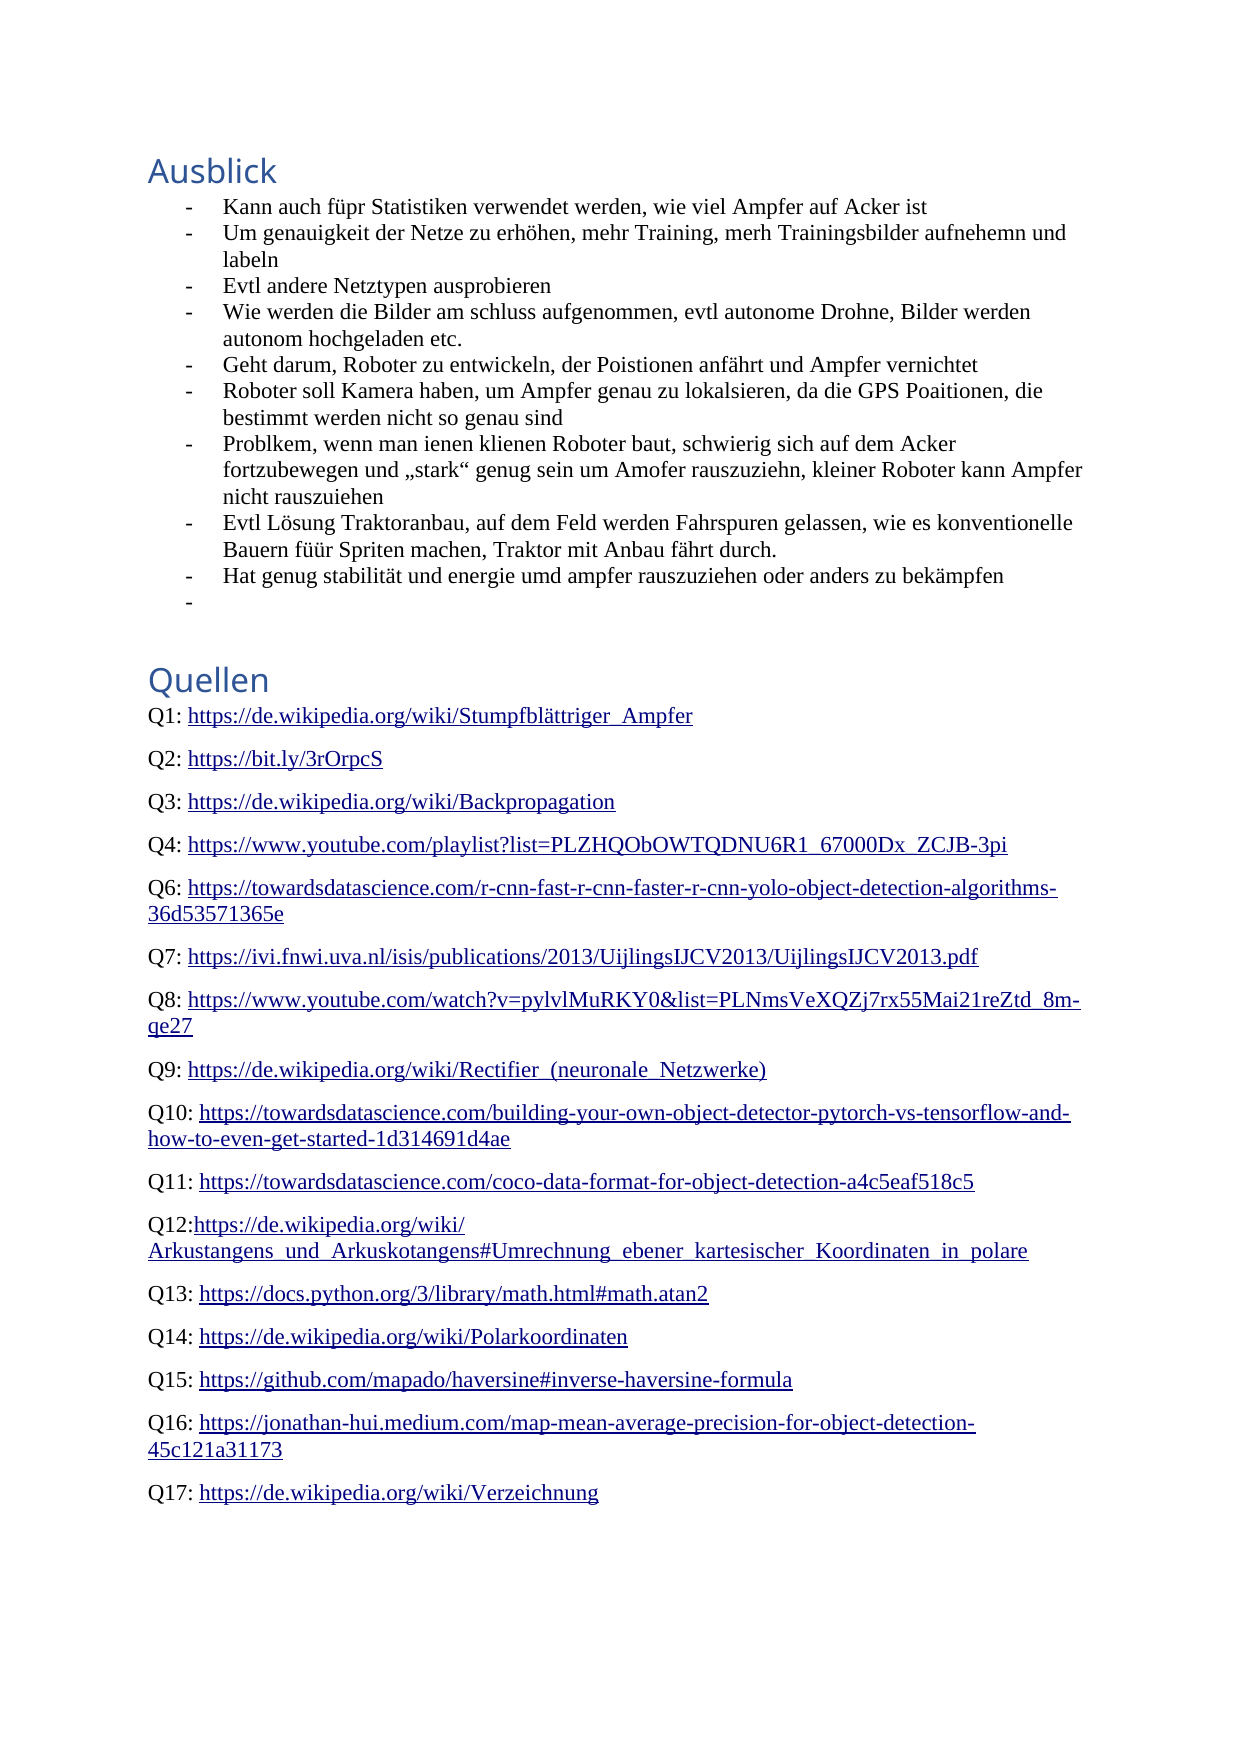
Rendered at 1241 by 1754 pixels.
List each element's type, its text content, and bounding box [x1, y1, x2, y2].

subtitle Quellen [148, 656, 1093, 702]
text Q7: https://ivi.fnwi.uva.nl/isis/publications/2013/UijlingsIJCV2013/UijlingsIJCV2013.pdf [148, 943, 1093, 969]
text Q14: https://de.wikipedia.org/wiki/Polarkoordinaten [148, 1323, 1093, 1350]
list Um genauigkeit der Netze zu erhöhen, mehr Training, merh Trainingsbilder aufnehemn und labeln [185, 219, 1093, 272]
text Q13: https://docs.python.org/3/library/math.html#math.atan2 [148, 1280, 1093, 1307]
text Q4: https://www.youtube.com/playlist?list=PLZHQObOWTQDNU6R1_67000Dx_ZCJB-3pi [148, 831, 1093, 857]
text Q15: https://github.com/mapado/haversine#inverse-haversine-formula [148, 1366, 1093, 1393]
text Q8: https://www.youtube.com/watch?v=pylvlMuRKY0&list=PLNmsVeXQZj7rx55Mai21reZtd_8m-qe27 [148, 986, 1093, 1039]
text Q1: https://de.wikipedia.org/wiki/Stumpfblättriger_Ampfer [148, 702, 1093, 728]
text Q11: https://towardsdatascience.com/coco-data-format-for-object-detection-a4c5eaf518c5 [148, 1168, 1093, 1194]
text Q16: https://jonathan-hui.medium.com/map-mean-average-precision-for-object-detection-45c121a31173 [148, 1409, 1093, 1462]
list Wie werden die Bilder am schluss aufgenommen, evtl autonome Drohne, Bilder werden autonom hochgeladen etc. [185, 298, 1093, 351]
text Q17: https://de.wikipedia.org/wiki/Verzeichnung [148, 1479, 1093, 1505]
subtitle Ausblick [148, 148, 1093, 193]
list Kann auch füpr Statistiken verwendet werden, wie viel Ampfer auf Acker ist [185, 193, 1093, 219]
list Hat genug stabilität und energie umd ampfer rauszuziehen oder anders zu bekämpfen [185, 562, 1093, 588]
text Q3: https://de.wikipedia.org/wiki/Backpropagation [148, 788, 1093, 814]
text Q2: https://bit.ly/3rOrpcS [148, 745, 1093, 771]
text Q6: https://towardsdatascience.com/r-cnn-fast-r-cnn-faster-r-cnn-yolo-object-detection-algorithms-36d53571365e [148, 874, 1093, 927]
list Evtl andere Netztypen ausprobieren [185, 272, 1093, 298]
list Evtl Lösung Traktoranbau, auf dem Feld werden Fahrspuren gelassen, wie es konventionelle Bauern füür Spriten machen, Traktor mit Anbau fährt durch. [185, 509, 1093, 562]
list Roboter soll Kamera haben, um Ampfer genau zu lokalsieren, da die GPS Poaitionen, die bestimmt werden nicht so genau sind [185, 377, 1093, 430]
list Geht darum, Roboter zu entwickeln, der Poistionen anfährt und Ampfer vernichtet [185, 351, 1093, 377]
text Q9: https://de.wikipedia.org/wiki/Rectifier_(neuronale_Netzwerke) [148, 1056, 1093, 1082]
text Q12:https://de.wikipedia.org/wiki/Arkustangens_und_Arkuskotangens#Umrechnung_ebener_kartesischer_Koordinaten_in_polare [148, 1211, 1093, 1264]
list Problkem, wenn man ienen klienen Roboter baut, schwierig sich auf dem Acker fortzubewegen und „stark“ genug sein um Amofer rauszuziehn, kleiner Roboter kann Ampfer nicht rauszuiehen [185, 430, 1093, 509]
text Q10: https://towardsdatascience.com/building-your-own-object-detector-pytorch-vs-tensorflow-and-how-to-even-get-started-1d314691d4ae [148, 1099, 1093, 1151]
